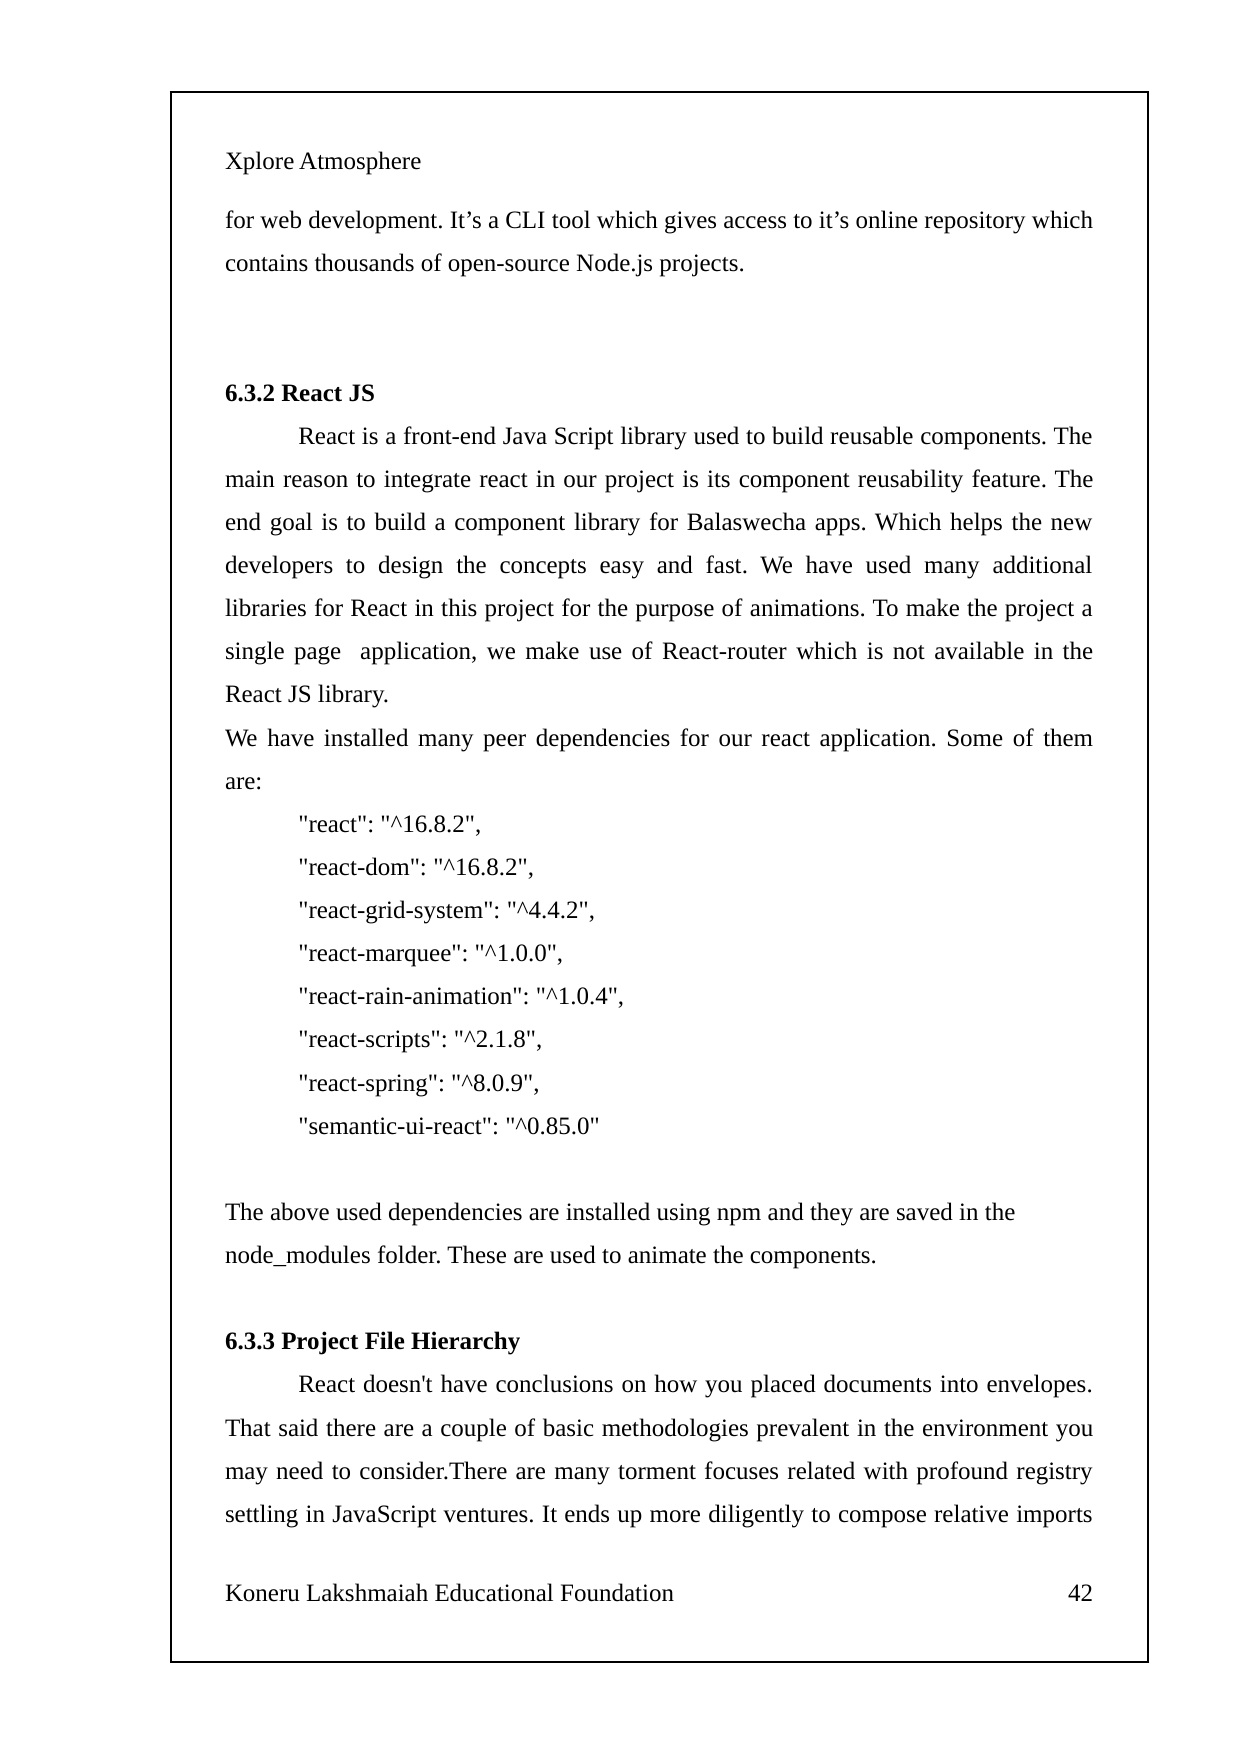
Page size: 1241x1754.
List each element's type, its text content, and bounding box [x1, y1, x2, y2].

text "react-dom": "^16.8.2", [225, 852, 1094, 881]
text The above used dependencies are installed using npm and they are saved in the node_modules folder. These are used to animate the components. [225, 1197, 1094, 1269]
text 6.3.2 React JS [225, 378, 1094, 406]
text "react": "^16.8.2", [225, 809, 1094, 838]
text React is a front-end Java Script library used to build reusable components. The main reason to integrate react in our project is its component reusability feature. The end goal is to build a component library for Balaswecha apps. Which helps the new developers to design the concepts easy and fast. We have used many additional libraries for React in this project for the purpose of animations. To make the project a single page application, we make use of React-router which is not available in the React JS library. [225, 421, 1094, 708]
text for web development. It’s a CLI tool which gives access to it’s online repository which contains thousands of open-source Node.js projects. [225, 205, 1094, 277]
text We have installed many peer dependencies for our react application. Some of them are: [225, 723, 1094, 794]
text "react-rain-animation": "^1.0.4", [225, 981, 1094, 1010]
text React doesn't have conclusions on how you placed documents into envelopes. That said there are a couple of basic methodologies prevalent in the environment you may need to consider.There are many torment focuses related with profound registry settling in JavaScript ventures. It ends up more diligently to compose relative imports [225, 1369, 1094, 1528]
text "react-spring": "^8.0.9", [225, 1068, 1094, 1096]
text "react-marquee": "^1.0.0", [225, 938, 1094, 967]
text "semantic-ui-react": "^0.85.0" [225, 1111, 1094, 1139]
text "react-scripts": "^2.1.8", [225, 1024, 1094, 1053]
text 6.3.3 Project File Hierarchy [225, 1326, 1094, 1355]
text "react-grid-system": "^4.4.2", [225, 895, 1094, 924]
